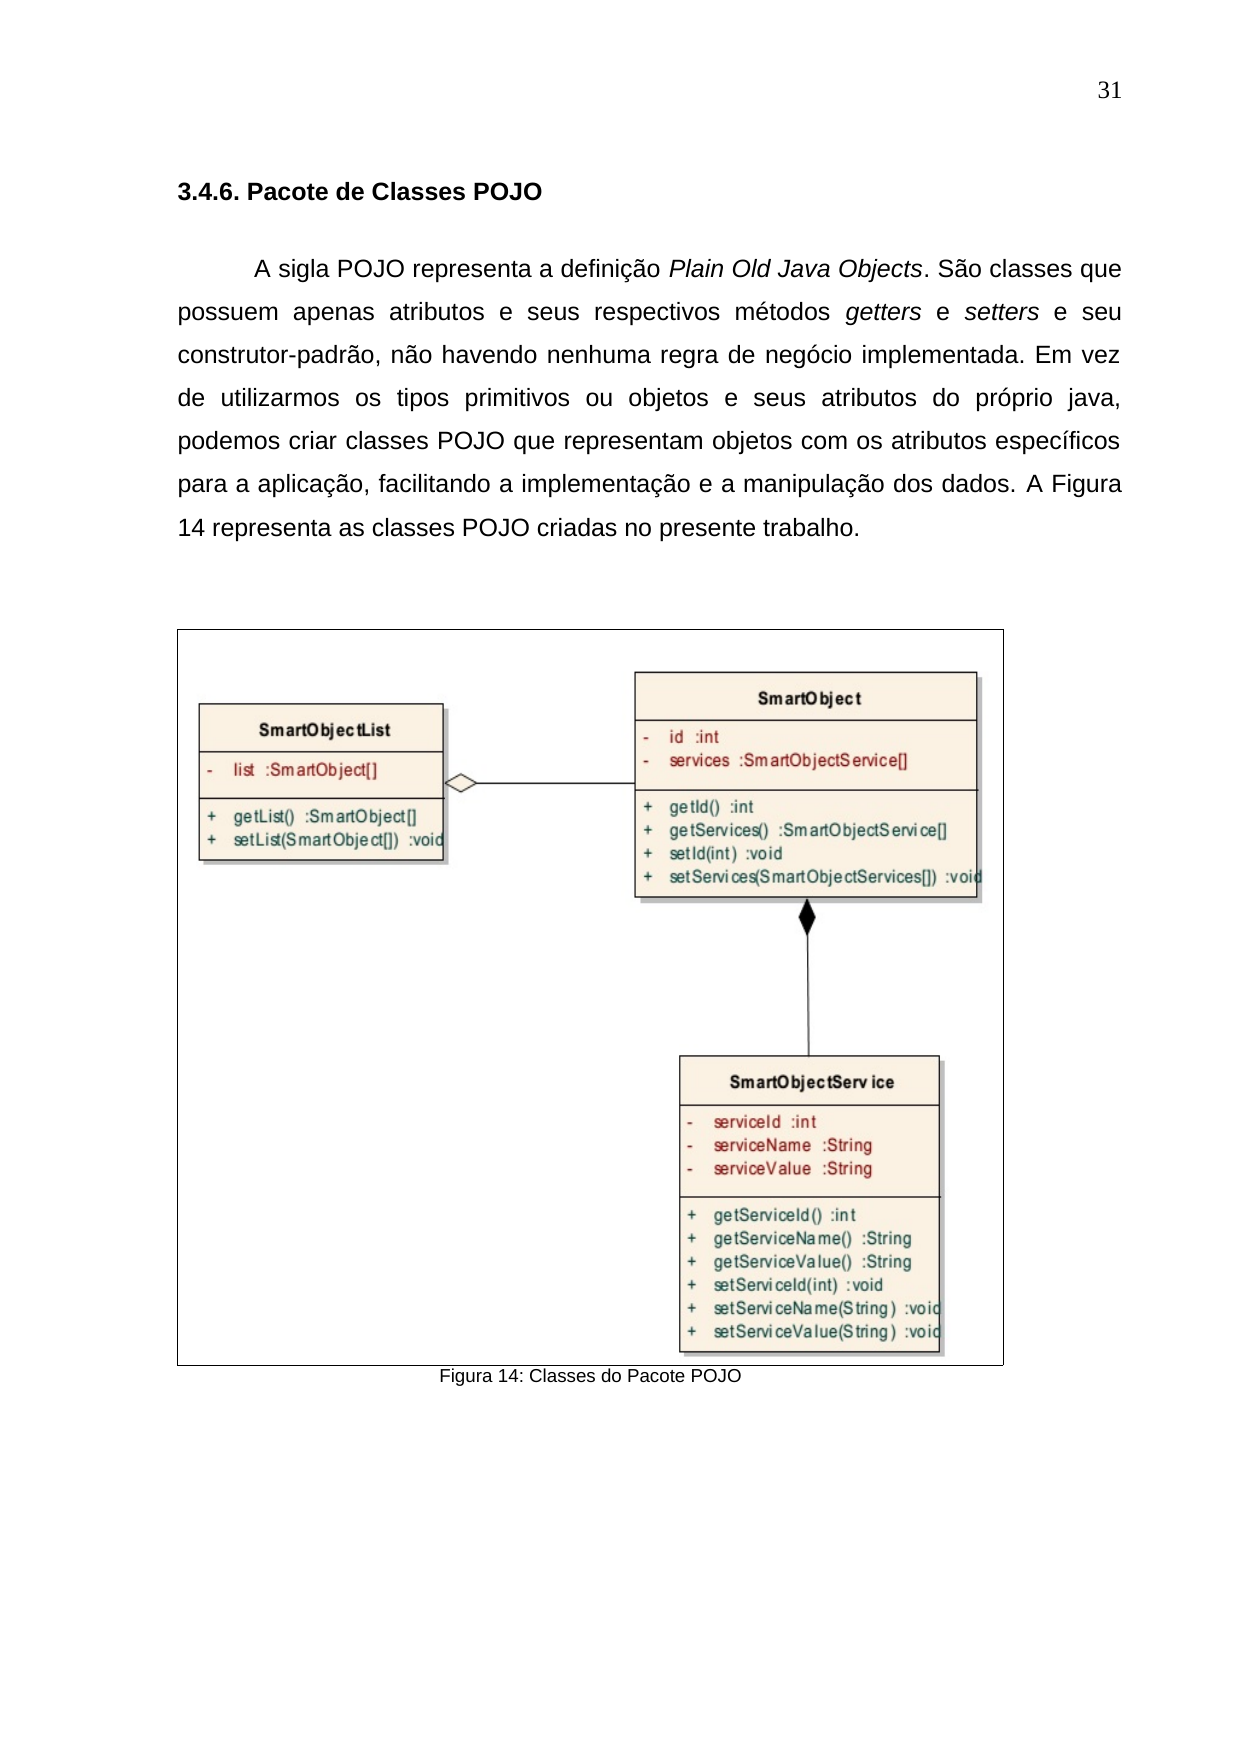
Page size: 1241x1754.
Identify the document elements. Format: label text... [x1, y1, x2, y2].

picture [178, 630, 1003, 1365]
list Pacote de Classes POJO [177, 177, 1122, 206]
text A sigla POJO representa a definição Plain Old Java Objects. São classes que possuem apenas atributos e seus respectivos métodos getters e setters e seu construtor-padrão, não havendo nenhuma regra de negócio implementada. Em vez de utilizarmos os tipos primitivos ou objetos e seus atributos do próprio java, podemos criar classes POJO que representam objetos com os atributos específicos para a aplicação, facilitando a implementação e a manipulação dos dados. A Figura 14 representa as classes POJO criadas no presente trabalho. [177, 254, 1122, 541]
text Figura 14: Classes do Pacote POJO [177, 1366, 1003, 1386]
